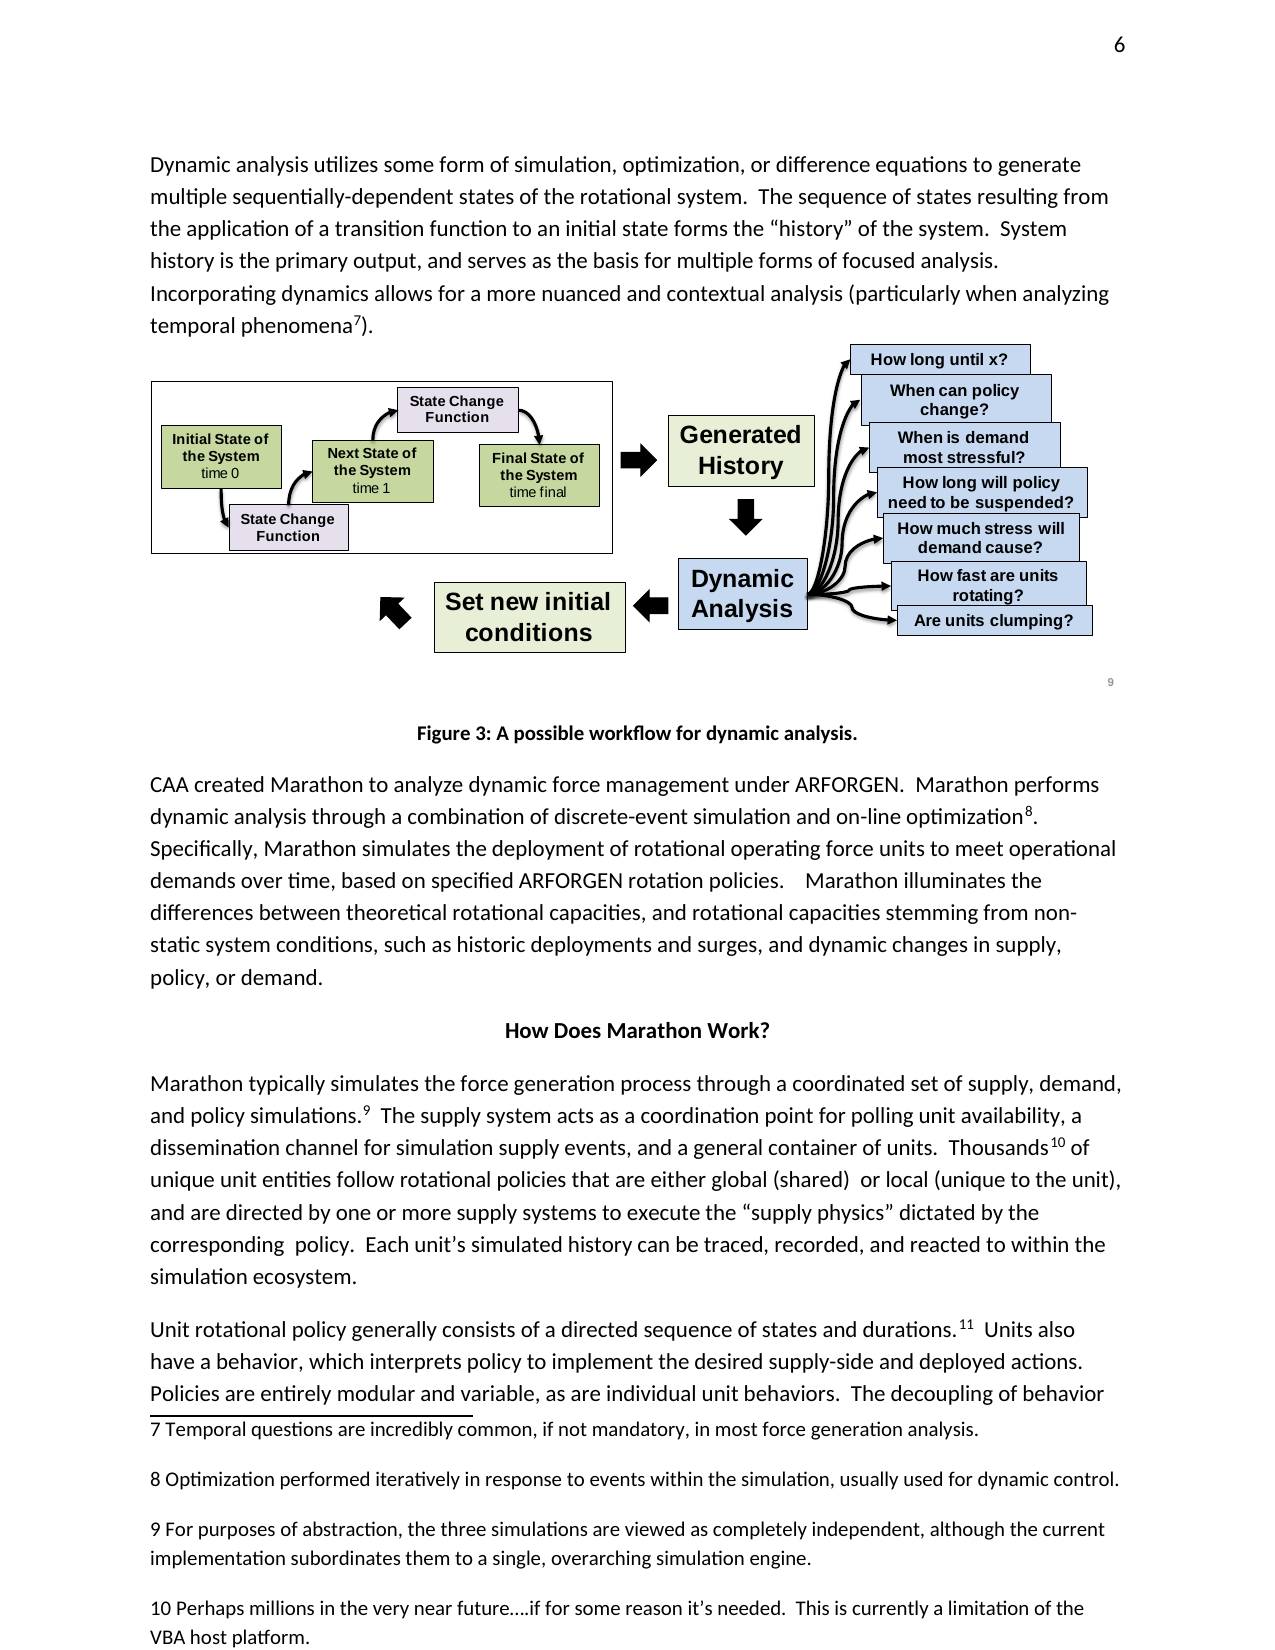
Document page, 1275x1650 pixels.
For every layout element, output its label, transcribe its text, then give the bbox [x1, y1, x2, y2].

text For purposes of abstraction, the three simulations are viewed as completely independent, although the current implementation subordinates them to a single, overarching simulation engine. [150, 1516, 1125, 1571]
text Temporal questions are incredibly common, if not mandatory, in most force generation analysis. [150, 1416, 1125, 1442]
text CAA created Marathon to analyze dynamic force management under ARFORGEN. Marathon performs dynamic analysis through a combination of discrete-event simulation and on-line optimization. Specifically, Marathon simulates the deployment of rotational operating force units to meet operational demands over time, based on specified ARFORGEN rotation policies. Marathon illuminates the differences between theoretical rotational capacities, and rotational capacities stemming from non-static system conditions, such as historic deployments and surges, and dynamic changes in supply, policy, or demand. [150, 770, 1125, 991]
text Unit rotational policy generally consists of a directed sequence of states and durations. Units also have a behavior, which interprets policy to implement the desired supply-side and deployed actions. Policies are entirely modular and variable, as are individual unit behaviors. The decoupling of behavior [150, 1315, 1125, 1407]
text Optimization performed iteratively in response to events within the simulation, usually used for dynamic control. [150, 1466, 1125, 1492]
text Dynamic analysis utilizes some form of simulation, optimization, or difference equations to generate multiple sequentially-dependent states of the rotational system. The sequence of states resulting from the application of a transition function to an initial state forms the “history” of the system. System history is the primary output, and serves as the basis for multiple forms of focused analysis. Incorporating dynamics allows for a more nuanced and contextual analysis (particularly when analyzing temporal phenomena). [150, 150, 1125, 695]
text How Does Marathon Work? [150, 1016, 1125, 1044]
text Perhaps millions in the very near future….if for some reason it’s needed. This is currently a limitation of the VBA host platform. [150, 1595, 1125, 1650]
text Figure 3: A possible workflow for dynamic analysis. [150, 720, 1125, 745]
text Marathon typically simulates the force generation process through a coordinated set of supply, demand, and policy simulations. The supply system acts as a coordination point for polling unit availability, a dissemination channel for simulation supply events, and a general container of units. Thousands of unique unit entities follow rotational policies that are either global (shared) or local (unique to the unit), and are directed by one or more supply systems to execute the “supply physics” dictated by the corresponding policy. Each unit’s simulated history can be traced, recorded, and reacted to within the simulation ecosystem. [150, 1069, 1125, 1290]
